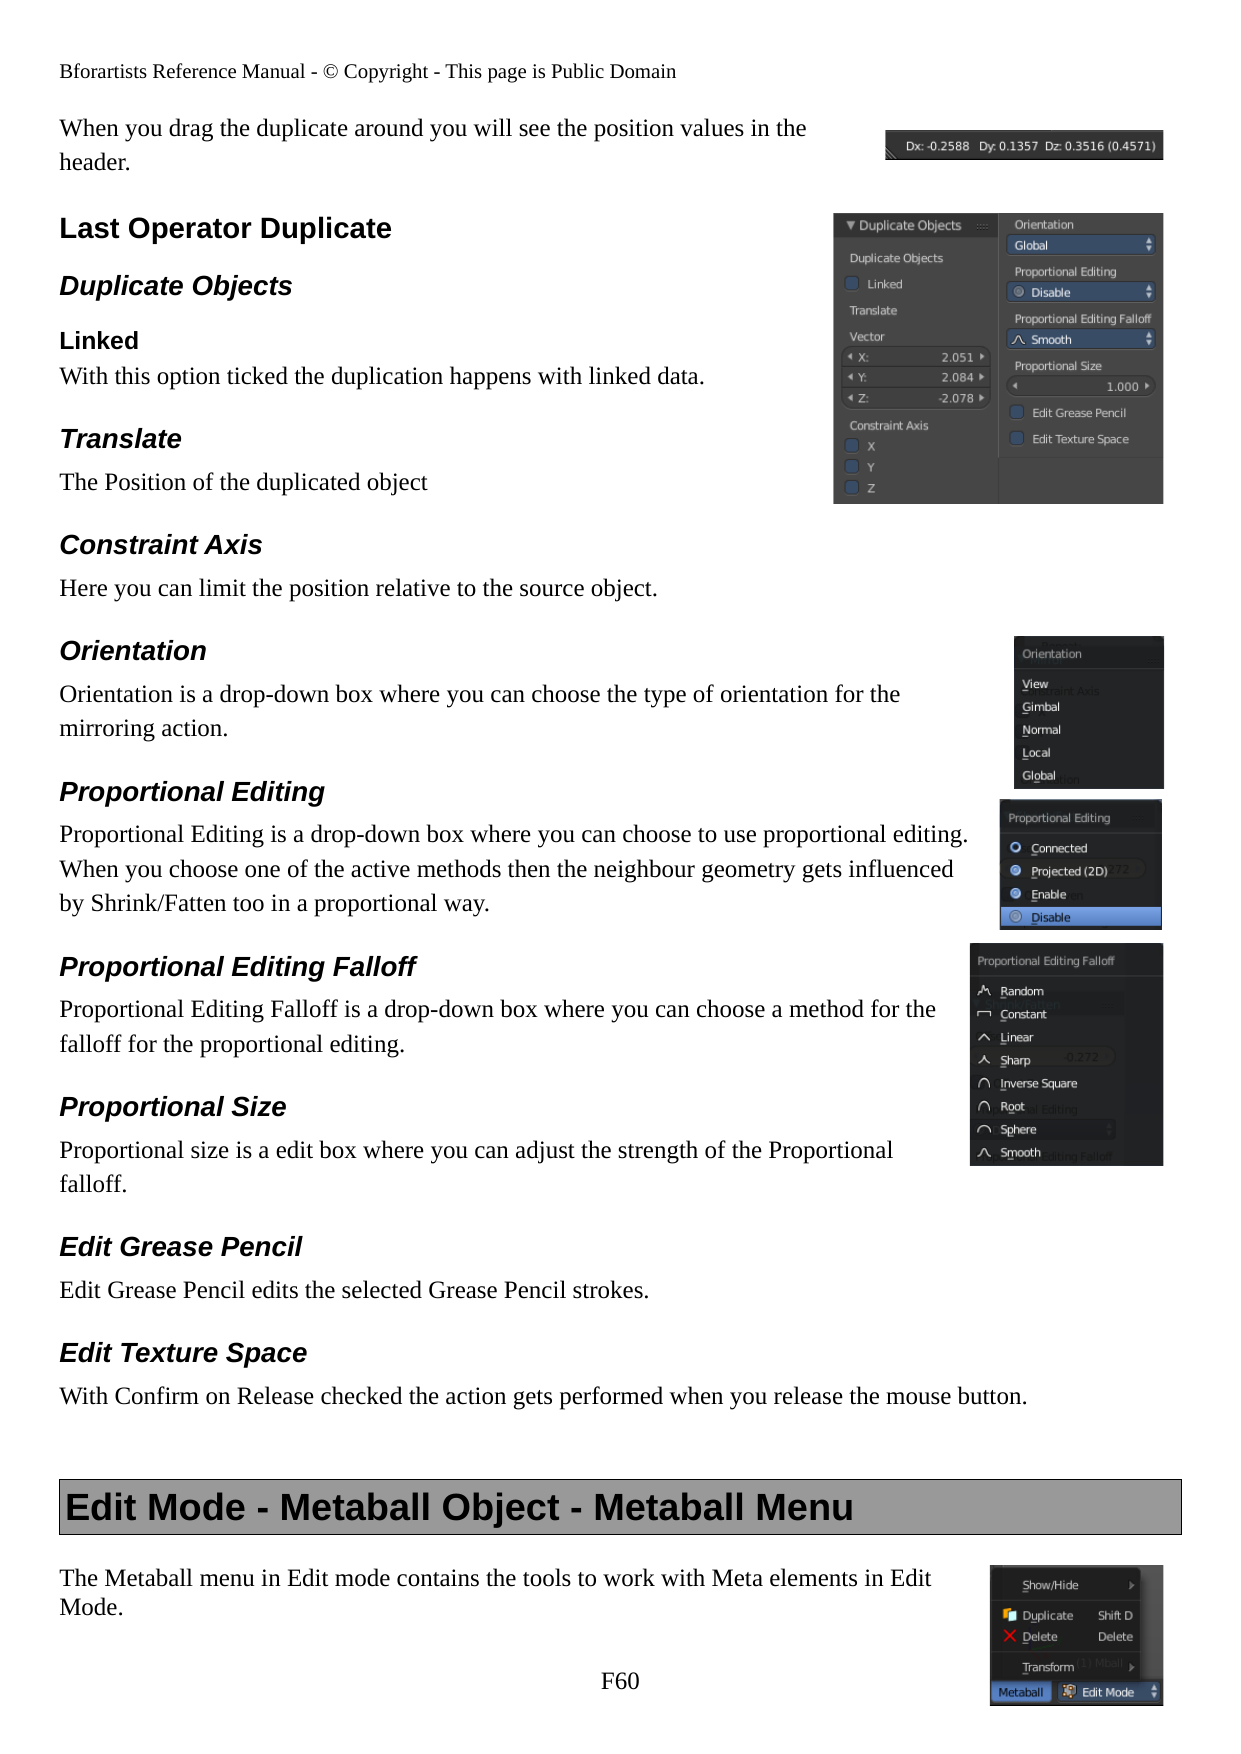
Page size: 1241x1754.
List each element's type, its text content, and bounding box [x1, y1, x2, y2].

subtitle Edit Texture Space [59, 1337, 1181, 1368]
subtitle [1164, 326, 1181, 355]
subtitle Duplicate Objects [59, 269, 833, 301]
picture [885, 130, 1164, 160]
text Here you can limit the position relative to the source object. [59, 573, 1181, 602]
text When you drag the duplicate around you will see the position values in the header. [59, 113, 1181, 176]
text The Metaball menu in Edit mode contains the tools to work with Meta elements in Edit Mode. [59, 1563, 1181, 1621]
picture [969, 943, 1164, 1166]
subtitle [1164, 423, 1181, 454]
subtitle Orientation [59, 634, 1181, 666]
table_header Edit Mode - Metaball Object - Metaball Menu [60, 1480, 1181, 1534]
text The Position of the duplicated object [59, 467, 833, 496]
subtitle Edit Grease Pencil [59, 1231, 1181, 1263]
text With Confirm on Release checked the action gets performed when you release the mouse button. [59, 1381, 1181, 1410]
text Orientation is a drop-down box where you can choose the type of orientation for the mirroring action. [59, 679, 1014, 742]
text Edit Grease Pencil edits the selected Grease Pencil strokes. [59, 1275, 1181, 1304]
subtitle Linked [59, 326, 833, 355]
subtitle Last Operator Duplicate [59, 211, 1181, 244]
picture [833, 213, 1164, 504]
subtitle [1164, 1090, 1181, 1122]
text Proportional Editing is a drop-down box where you can choose to use proportional editing. When you choose one of the active methods then the neighbour geometry gets influenced by Shrink/Fatten too in a proportional way. [59, 819, 999, 917]
text With this option ticked the duplication happens with linked data. [59, 361, 833, 390]
picture [989, 1565, 1164, 1706]
text Proportional size is a edit box where you can adjust the strength of the Proportional falloff. [59, 1135, 1181, 1198]
text Proportional Editing Falloff is a drop-down box where you can choose a method for the falloff for the proportional editing. [59, 994, 969, 1057]
picture [1014, 636, 1165, 789]
picture [999, 799, 1162, 930]
subtitle Constraint Axis [59, 529, 1181, 561]
subtitle Translate [59, 423, 833, 454]
subtitle Proportional Editing [59, 775, 1181, 807]
subtitle [1164, 269, 1181, 301]
subtitle Proportional Editing Falloff [59, 950, 969, 982]
subtitle Proportional Size [59, 1090, 969, 1122]
